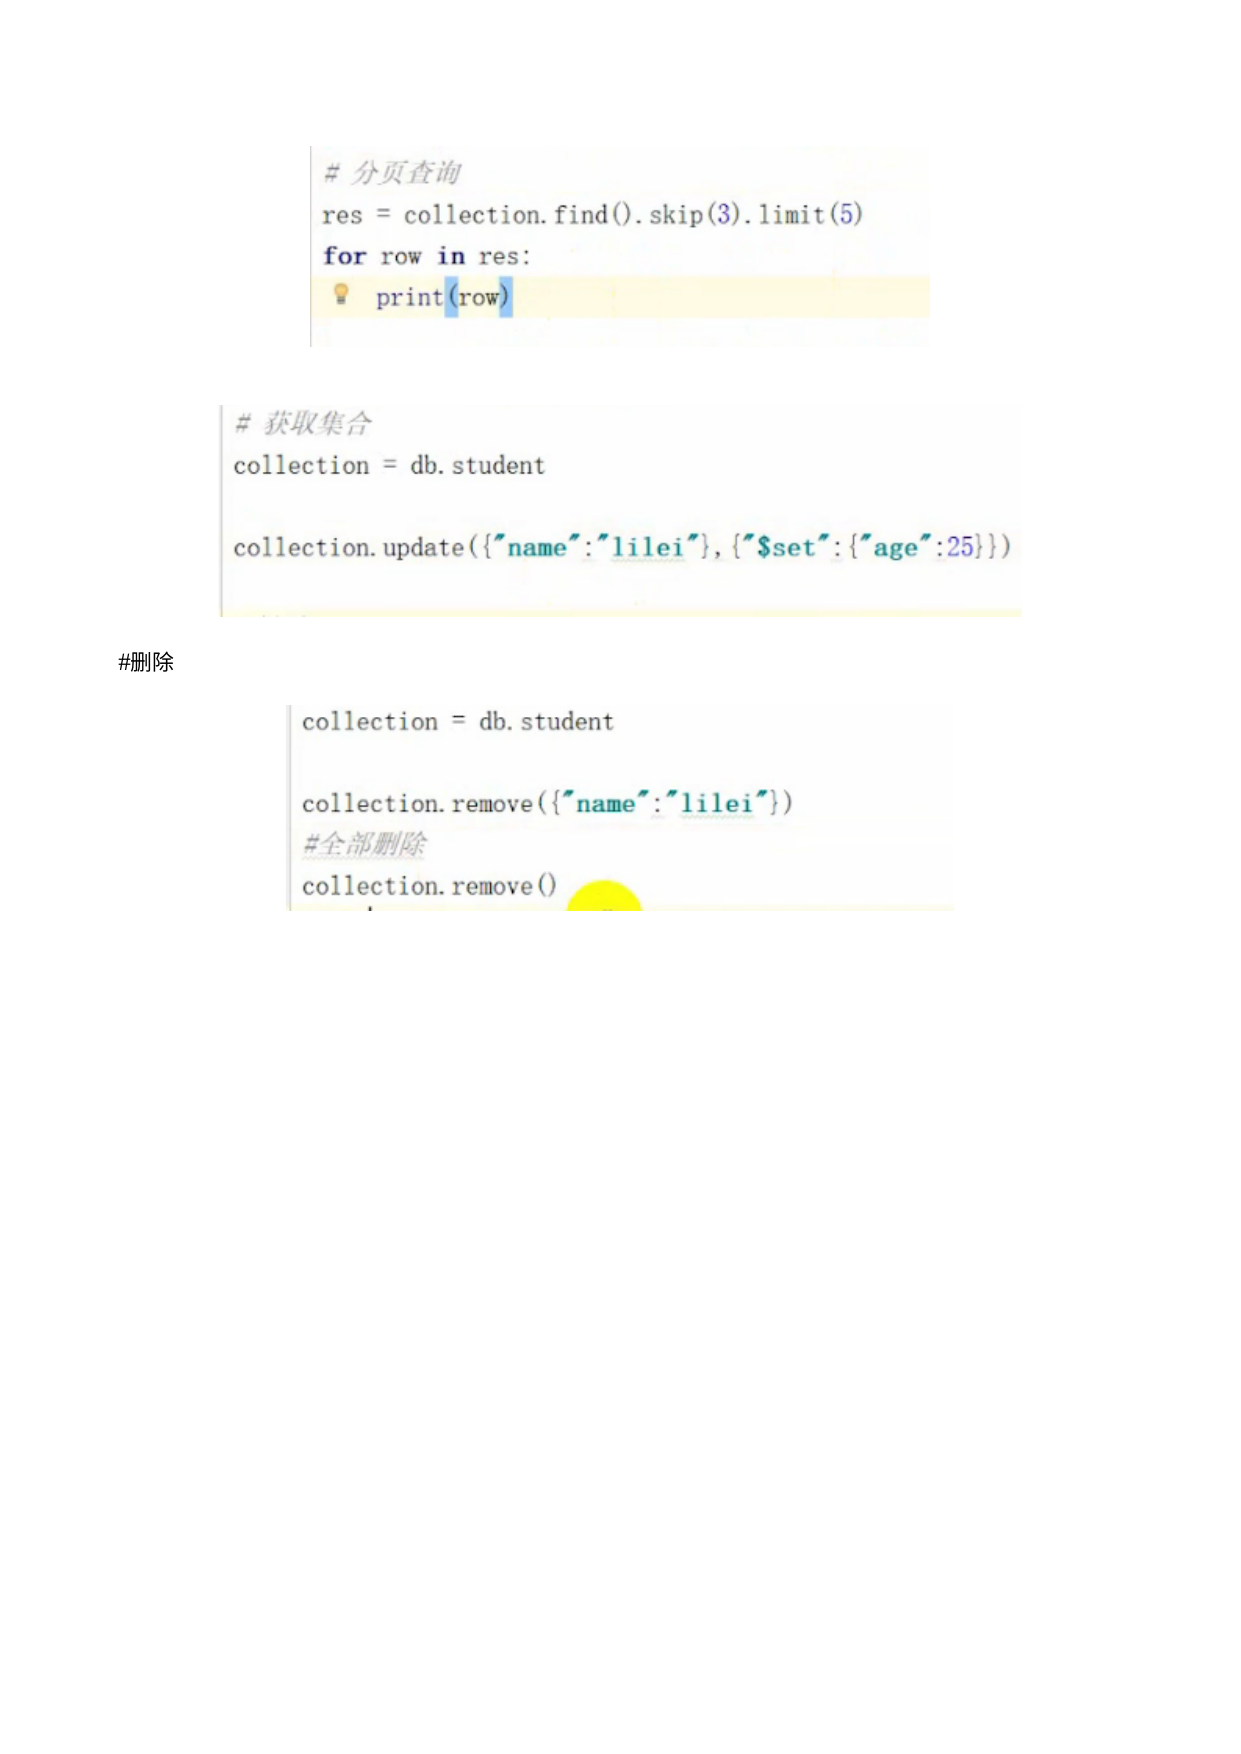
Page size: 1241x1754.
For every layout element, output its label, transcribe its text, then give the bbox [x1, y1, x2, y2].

picture [310, 146, 931, 347]
picture [285, 705, 955, 911]
picture [218, 405, 1022, 617]
text #删除 [118, 645, 1122, 677]
